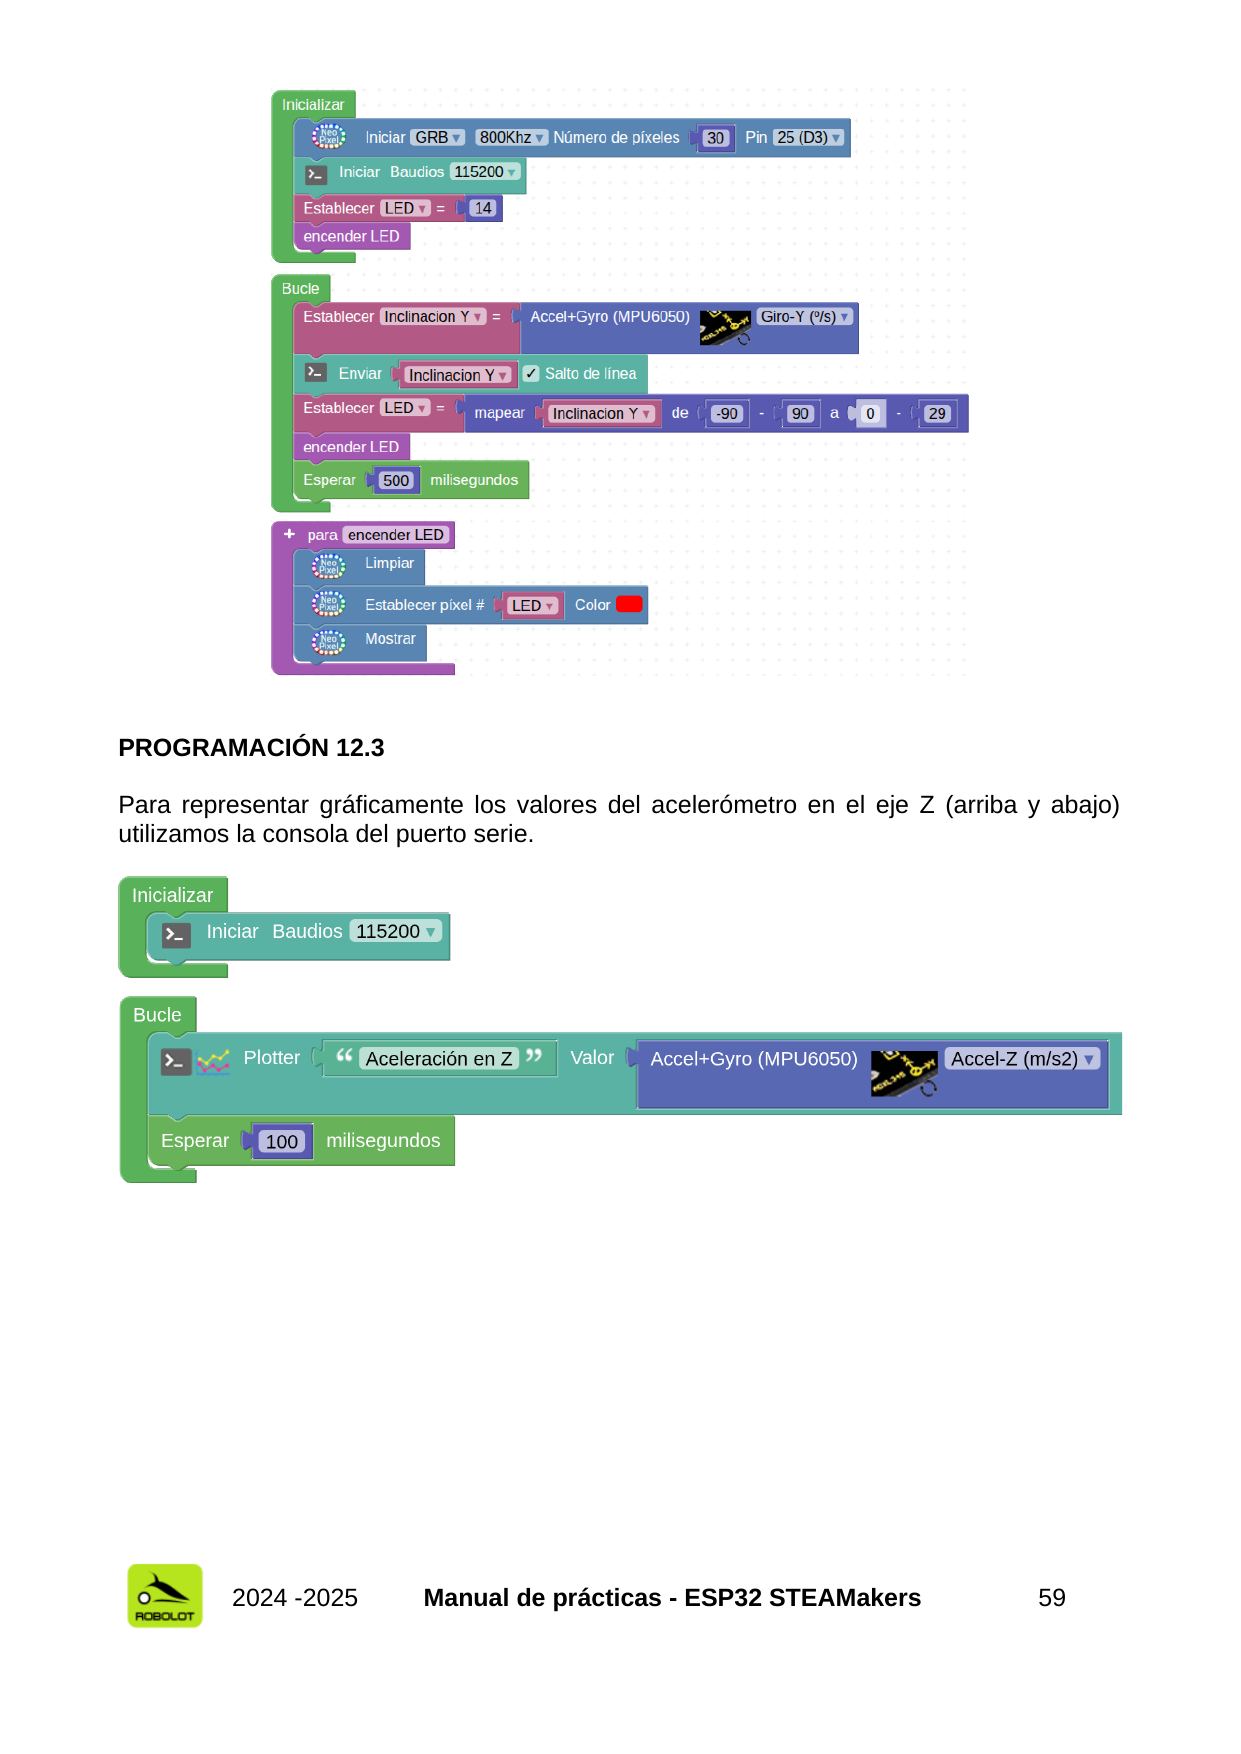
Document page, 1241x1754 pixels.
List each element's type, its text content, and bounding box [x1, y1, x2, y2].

picture [118, 876, 1123, 1183]
text Para representar gráficamente los valores del acelerómetro en el eje Z (arriba y abajo) utilizamos la consola del puerto serie. [118, 790, 1122, 848]
picture [126, 1563, 205, 1631]
text PROGRAMACIÓN 12.3 [118, 733, 1122, 762]
picture [270, 88, 970, 676]
